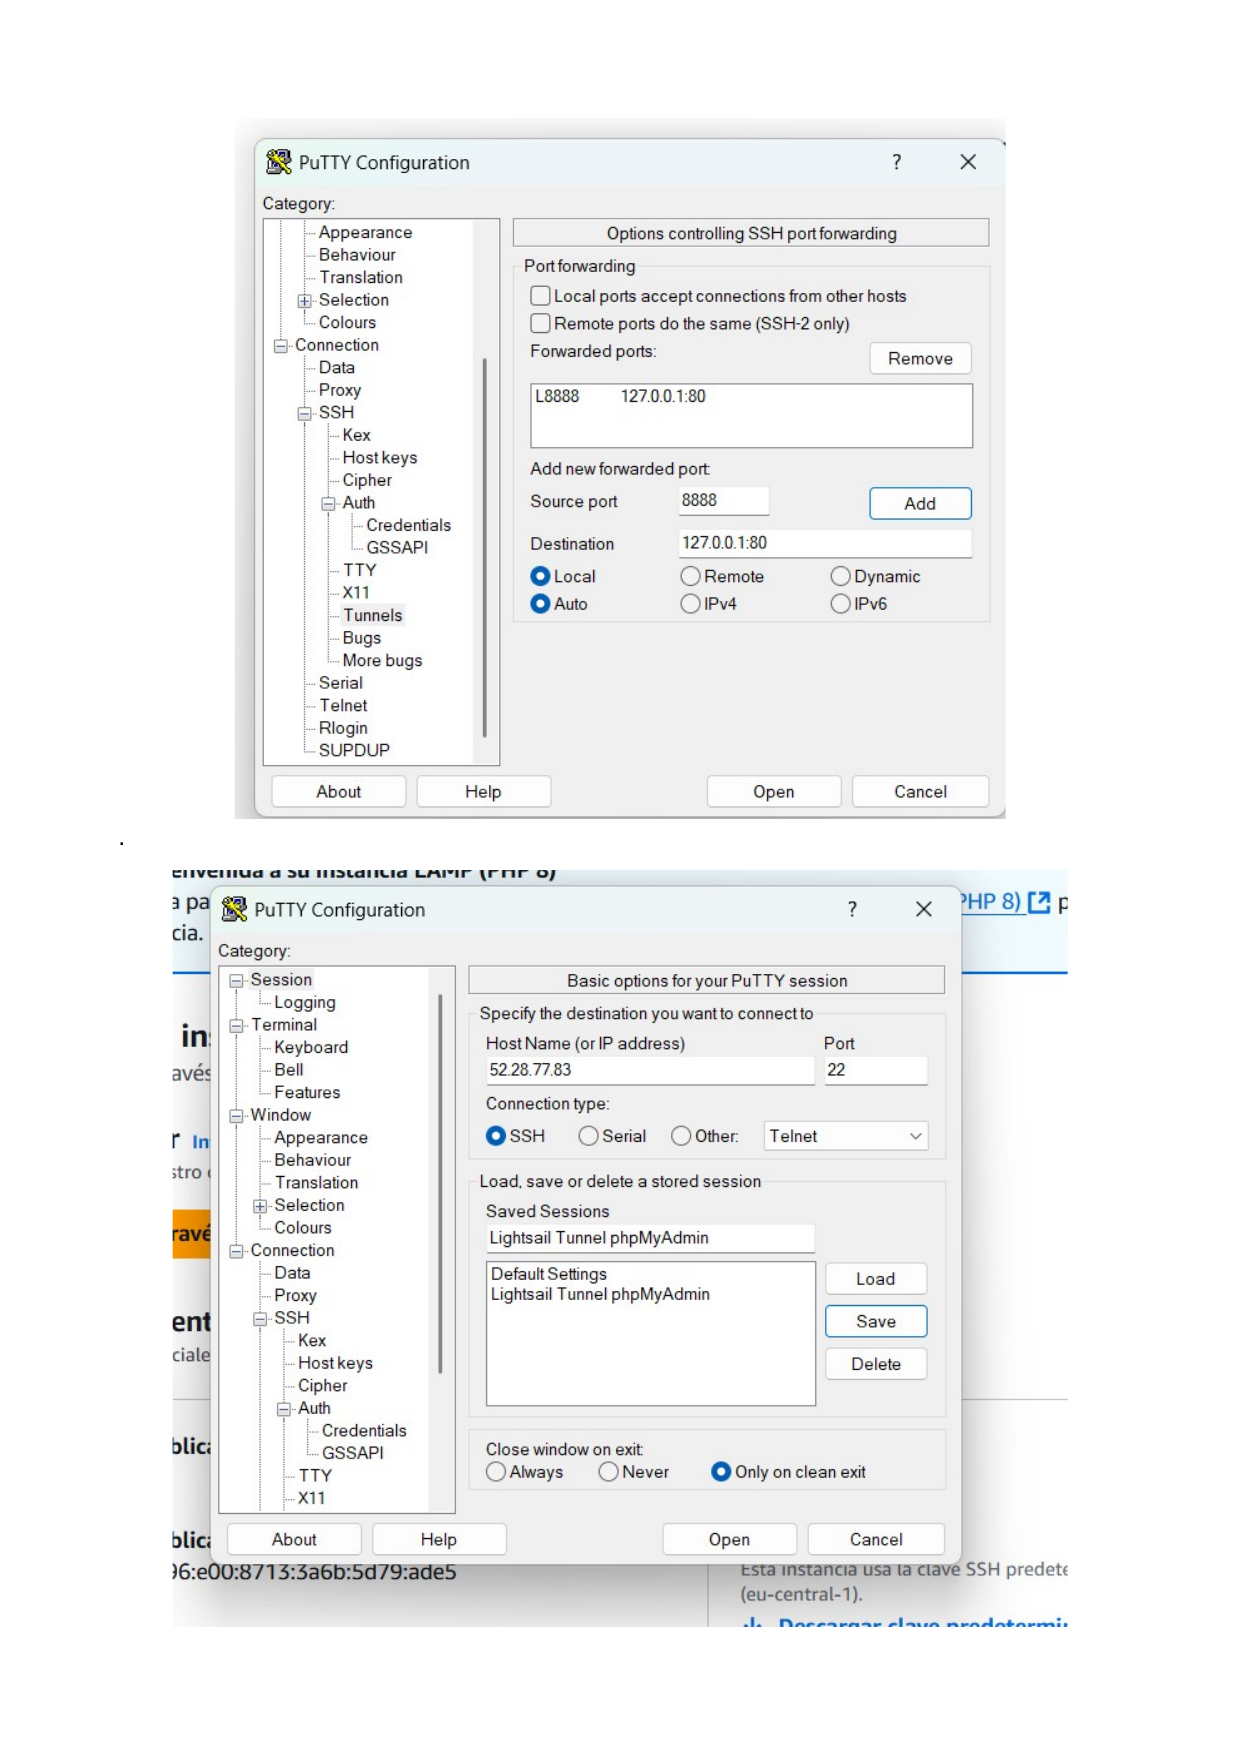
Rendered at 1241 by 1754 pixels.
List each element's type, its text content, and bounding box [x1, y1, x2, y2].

text . [118, 118, 1122, 851]
picture [234, 118, 1006, 819]
picture [172, 870, 1068, 1627]
